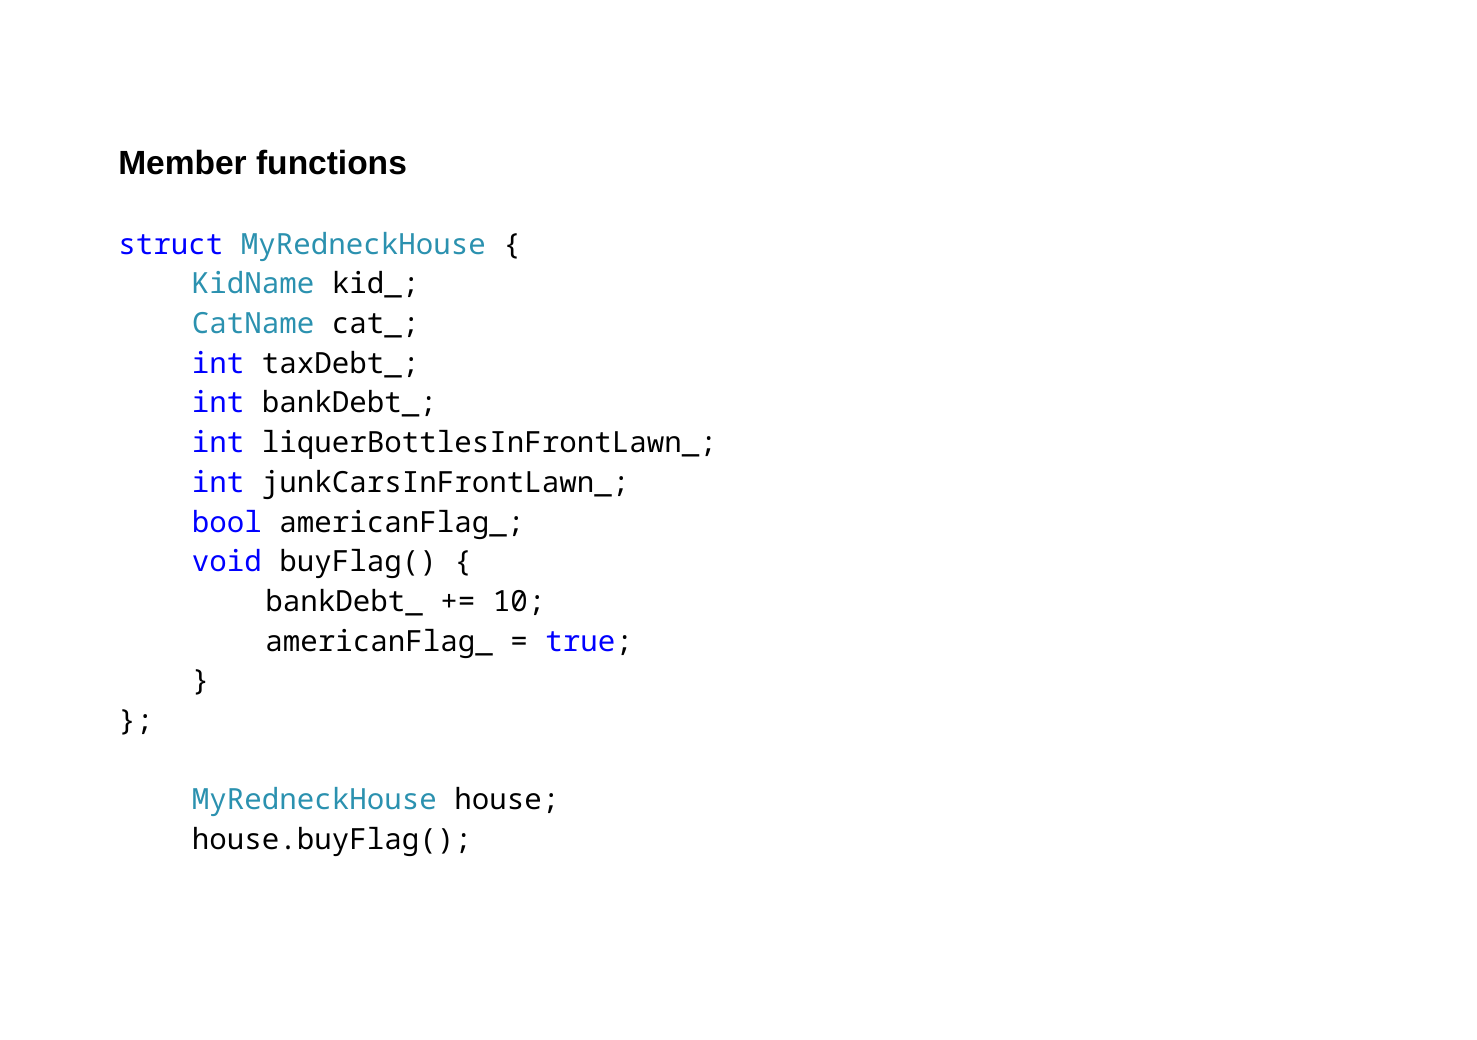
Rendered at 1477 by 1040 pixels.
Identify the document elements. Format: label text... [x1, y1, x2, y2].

text }; [118, 699, 1358, 739]
text KidName kid_; [118, 263, 1358, 302]
text } [118, 659, 1358, 699]
text house.buyFlag(); [118, 818, 1358, 858]
text int taxDebt_; [118, 342, 1358, 382]
text MyRedneckHouse house; [118, 779, 1358, 818]
text void buyFlag() { [118, 541, 1358, 580]
text bankDebt_ += 10; [118, 580, 1358, 620]
text americanFlag_ = true; [118, 620, 1358, 659]
text CatName cat_; [118, 302, 1358, 342]
text bool americanFlag_; [118, 501, 1358, 541]
text int liquerBottlesInFrontLawn_; [118, 421, 1358, 461]
text int junkCarsInFrontLawn_; [118, 461, 1358, 501]
text struct MyRedneckHouse { [118, 223, 1358, 263]
subtitle Member functions [118, 143, 1358, 182]
text int bankDebt_; [118, 382, 1358, 421]
